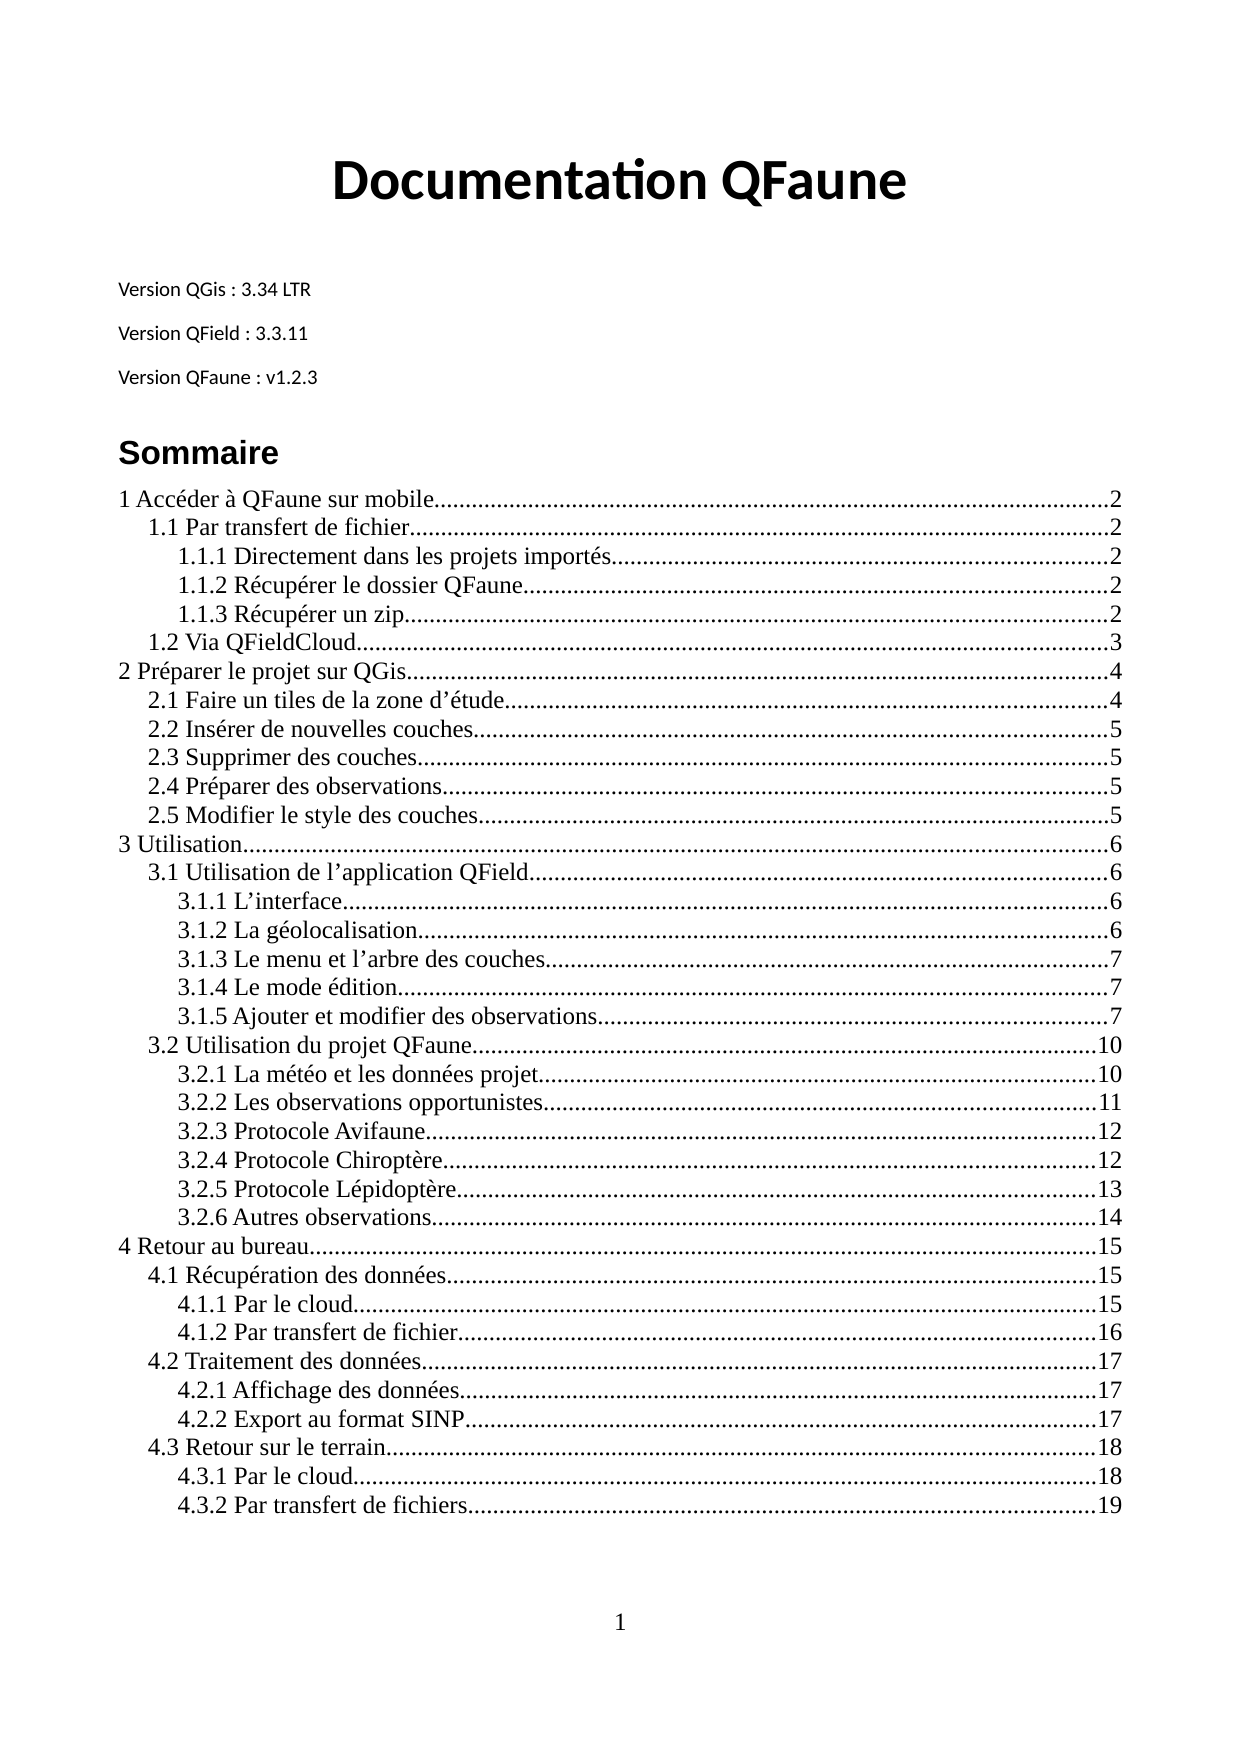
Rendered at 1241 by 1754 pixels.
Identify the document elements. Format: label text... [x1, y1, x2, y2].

text Version QFaune : v1.2.3 [118, 364, 1122, 389]
text Version QGis : 3.34 LTR [118, 276, 1122, 302]
text 2.3 Supprimer des couches 5 [148, 742, 1122, 771]
text 4.3.2 Par transfert de fichiers 19 [177, 1490, 1122, 1519]
text 2.2 Insérer de nouvelles couches 5 [148, 714, 1122, 742]
title Documentation QFaune [118, 143, 1122, 214]
text 4.1.1 Par le cloud 15 [177, 1289, 1122, 1317]
text 4.3 Retour sur le terrain 18 [148, 1432, 1122, 1461]
text 3.1.4 Le mode édition 7 [177, 972, 1122, 1001]
text 4.1.2 Par transfert de fichier 16 [177, 1317, 1122, 1346]
text 2.5 Modifier le style des couches 5 [148, 800, 1122, 829]
text 4.1 Récupération des données 15 [148, 1260, 1122, 1289]
text 3.1.3 Le menu et l’arbre des couches 7 [177, 944, 1122, 972]
text 3.2.4 Protocole Chiroptère 12 [177, 1145, 1122, 1174]
text 4 Retour au bureau 15 [118, 1231, 1122, 1260]
text Version QField : 3.3.11 [118, 320, 1122, 346]
text 3.1.2 La géolocalisation 6 [177, 915, 1122, 944]
text 3.2.1 La météo et les données projet 10 [177, 1059, 1122, 1087]
text 2.4 Préparer des observations 5 [148, 771, 1122, 800]
subtitle Sommaire [118, 433, 1122, 471]
text 3.2.6 Autres observations 14 [177, 1202, 1122, 1231]
text 3.1 Utilisation de l’application QField 6 [148, 857, 1122, 886]
text 3.1.5 Ajouter et modifier des observations 7 [177, 1001, 1122, 1030]
text 2 Préparer le projet sur QGis 4 [118, 656, 1122, 685]
text 3.2.3 Protocole Avifaune 12 [177, 1116, 1122, 1145]
text 2.1 Faire un tiles de la zone d’étude 4 [148, 685, 1122, 714]
text 1.1.3 Récupérer un zip 2 [177, 599, 1122, 627]
text 4.2.1 Affichage des données 17 [177, 1375, 1122, 1404]
text 1.2 Via QFieldCloud 3 [148, 627, 1122, 656]
text 1.1 Par transfert de fichier 2 [148, 512, 1122, 541]
text 3.1.1 L’interface 6 [177, 886, 1122, 915]
text 4.2.2 Export au format SINP 17 [177, 1404, 1122, 1432]
text 3 Utilisation 6 [118, 829, 1122, 857]
text 3.2 Utilisation du projet QFaune 10 [148, 1030, 1122, 1059]
text 3.2.5 Protocole Lépidoptère 13 [177, 1174, 1122, 1202]
text 3.2.2 Les observations opportunistes 11 [177, 1087, 1122, 1116]
text 1.1.1 Directement dans les projets importés 2 [177, 541, 1122, 570]
text 4.3.1 Par le cloud 18 [177, 1461, 1122, 1490]
text 4.2 Traitement des données 17 [148, 1346, 1122, 1375]
text 1.1.2 Récupérer le dossier QFaune 2 [177, 570, 1122, 599]
text 1 Accéder à QFaune sur mobile 2 [118, 484, 1122, 512]
